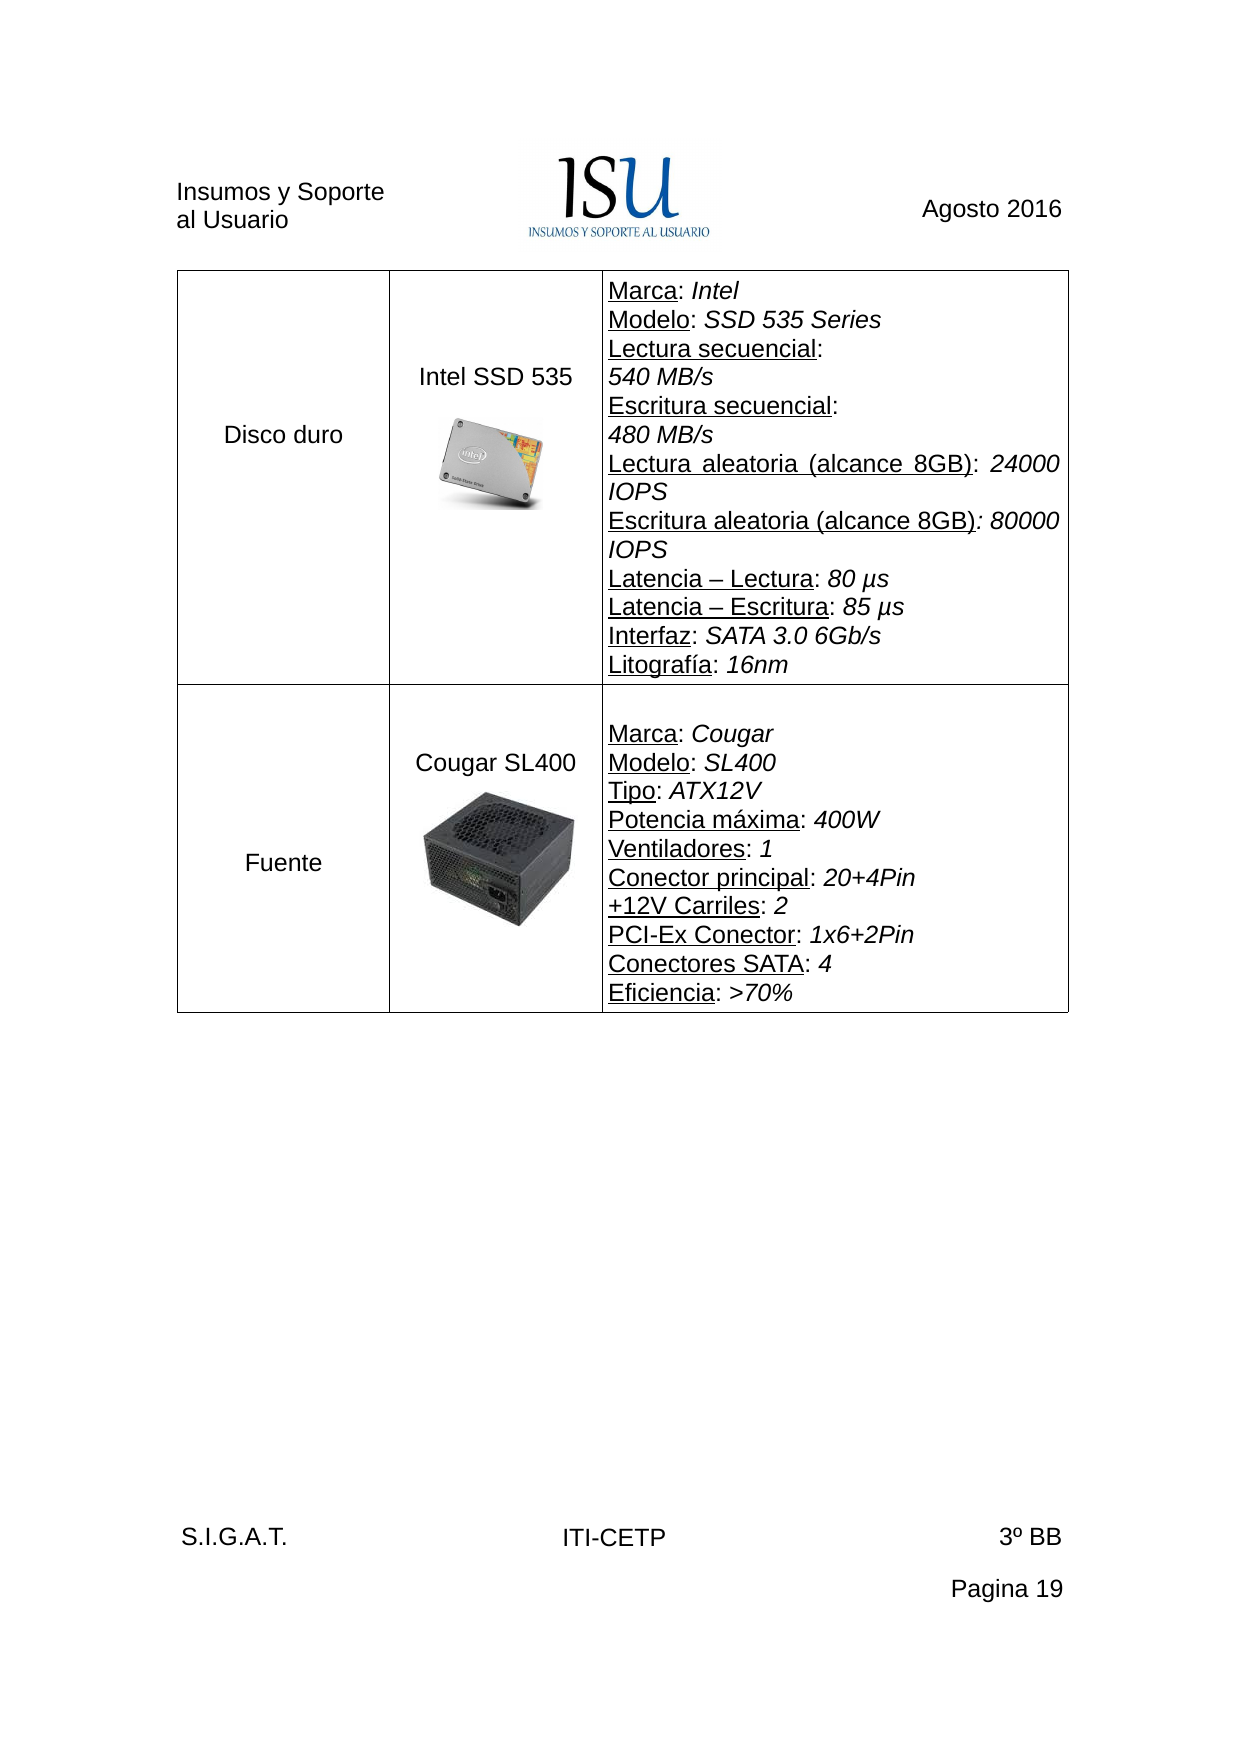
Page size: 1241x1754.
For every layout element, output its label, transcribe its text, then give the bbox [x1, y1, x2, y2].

picture [517, 138, 723, 252]
table_cell [390, 929, 602, 1012]
table_cell Fuente [178, 685, 389, 1012]
table_cell [544, 418, 602, 509]
picture [419, 788, 579, 929]
picture [438, 417, 544, 510]
table_cell [390, 510, 602, 684]
table_cell [390, 418, 438, 509]
table_cell Intel SSD 535 [390, 271, 602, 417]
table_cell Disco duro [178, 271, 389, 684]
table_cell Marca: Cougar Modelo: SL400 Tipo: ATX12V Potencia máxima: 400W Ventiladores: 1 Conector principal: 20+4Pin +12V Carriles: 2 PCI-Ex Conector: 1x6+2Pin Conectores SATA: 4 Eficiencia: >70% [603, 685, 1068, 1012]
table_cell Cougar SL400 [390, 685, 602, 928]
table_cell Marca: Intel Modelo: SSD 535 Series Lectura secuencial: 540 MB/s Escritura secuencial: 480 MB/s Lectura aleatoria (alcance 8GB): 24000 IOPS Escritura aleatoria (alcance 8GB): 80000 IOPS Latencia – Lectura: 80 µs Latencia – Escritura: 85 µs Interfaz: SATA 3.0 6Gb/s Litografía: 16nm [603, 271, 1068, 684]
